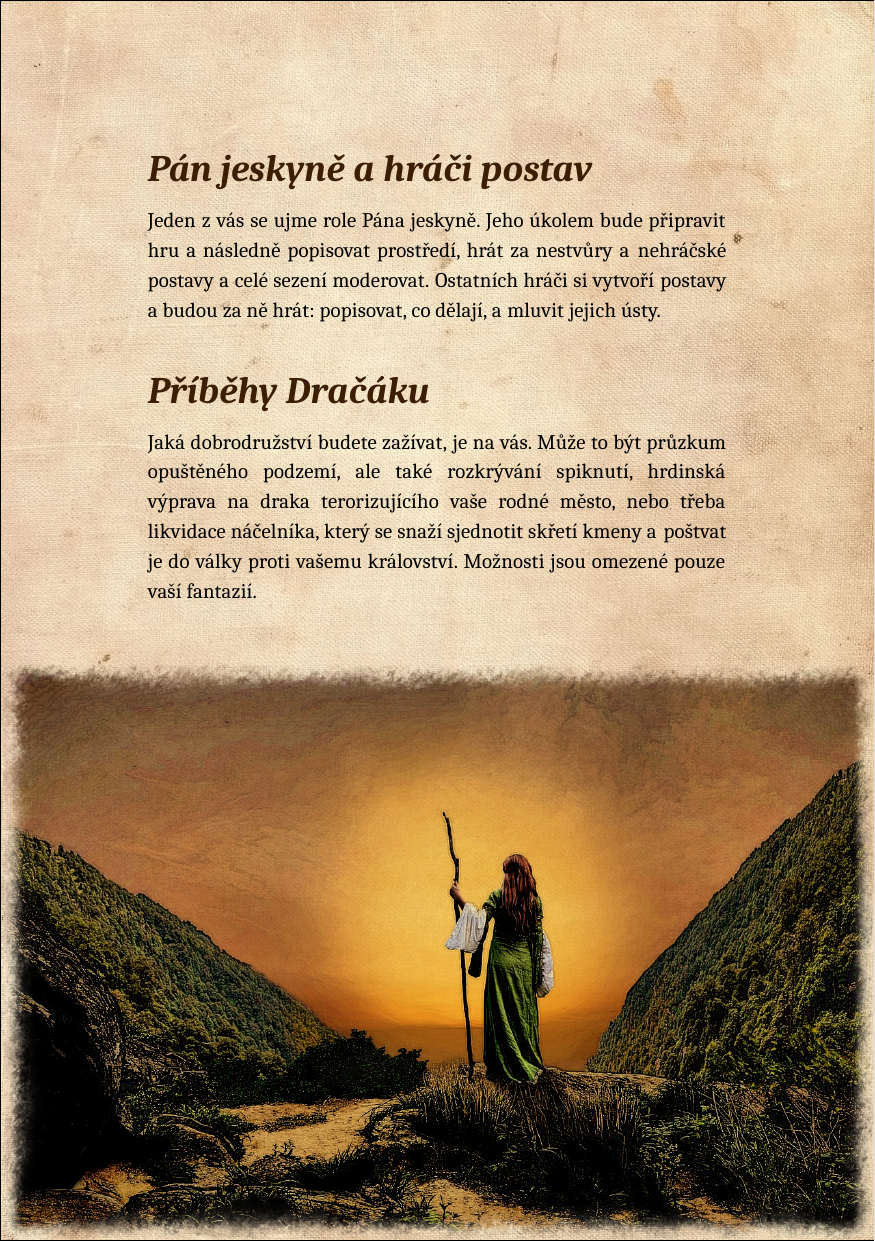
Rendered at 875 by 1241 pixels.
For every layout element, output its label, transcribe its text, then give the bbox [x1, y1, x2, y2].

subtitle Příběhy Dračáku [148, 369, 726, 413]
text Jaká dobrodružství budete zažívat, je na vás. Může to být průzkum opuštěného podzemí, ale také rozkrývání spiknutí, hrdinská výprava na draka terorizujícího vaše rodné město, nebo třeba likvidace náčelníka, který se snaží sjednotit skřetí kmeny a⁠ poštvat je do války proti vašemu království. Možnosti jsou omezené pouze vaší fantazií. [148, 430, 726, 604]
subtitle Pán jeskyně a⁠ hráči postav [148, 148, 726, 191]
text Jeden z⁠ vás se ujme role Pána jeskyně. Jeho úkolem bude připravit hru a⁠ následně popisovat prostředí, hrát za nestvůry a⁠ nehráčské postavy a⁠ celé sezení moderovat. Ostatních hráči si vytvoří postavy a⁠ budou za ně hrát: popisovat, co dělají, a⁠ mluvit jejich ústy. [148, 208, 726, 322]
picture [0, 1, 874, 1241]
